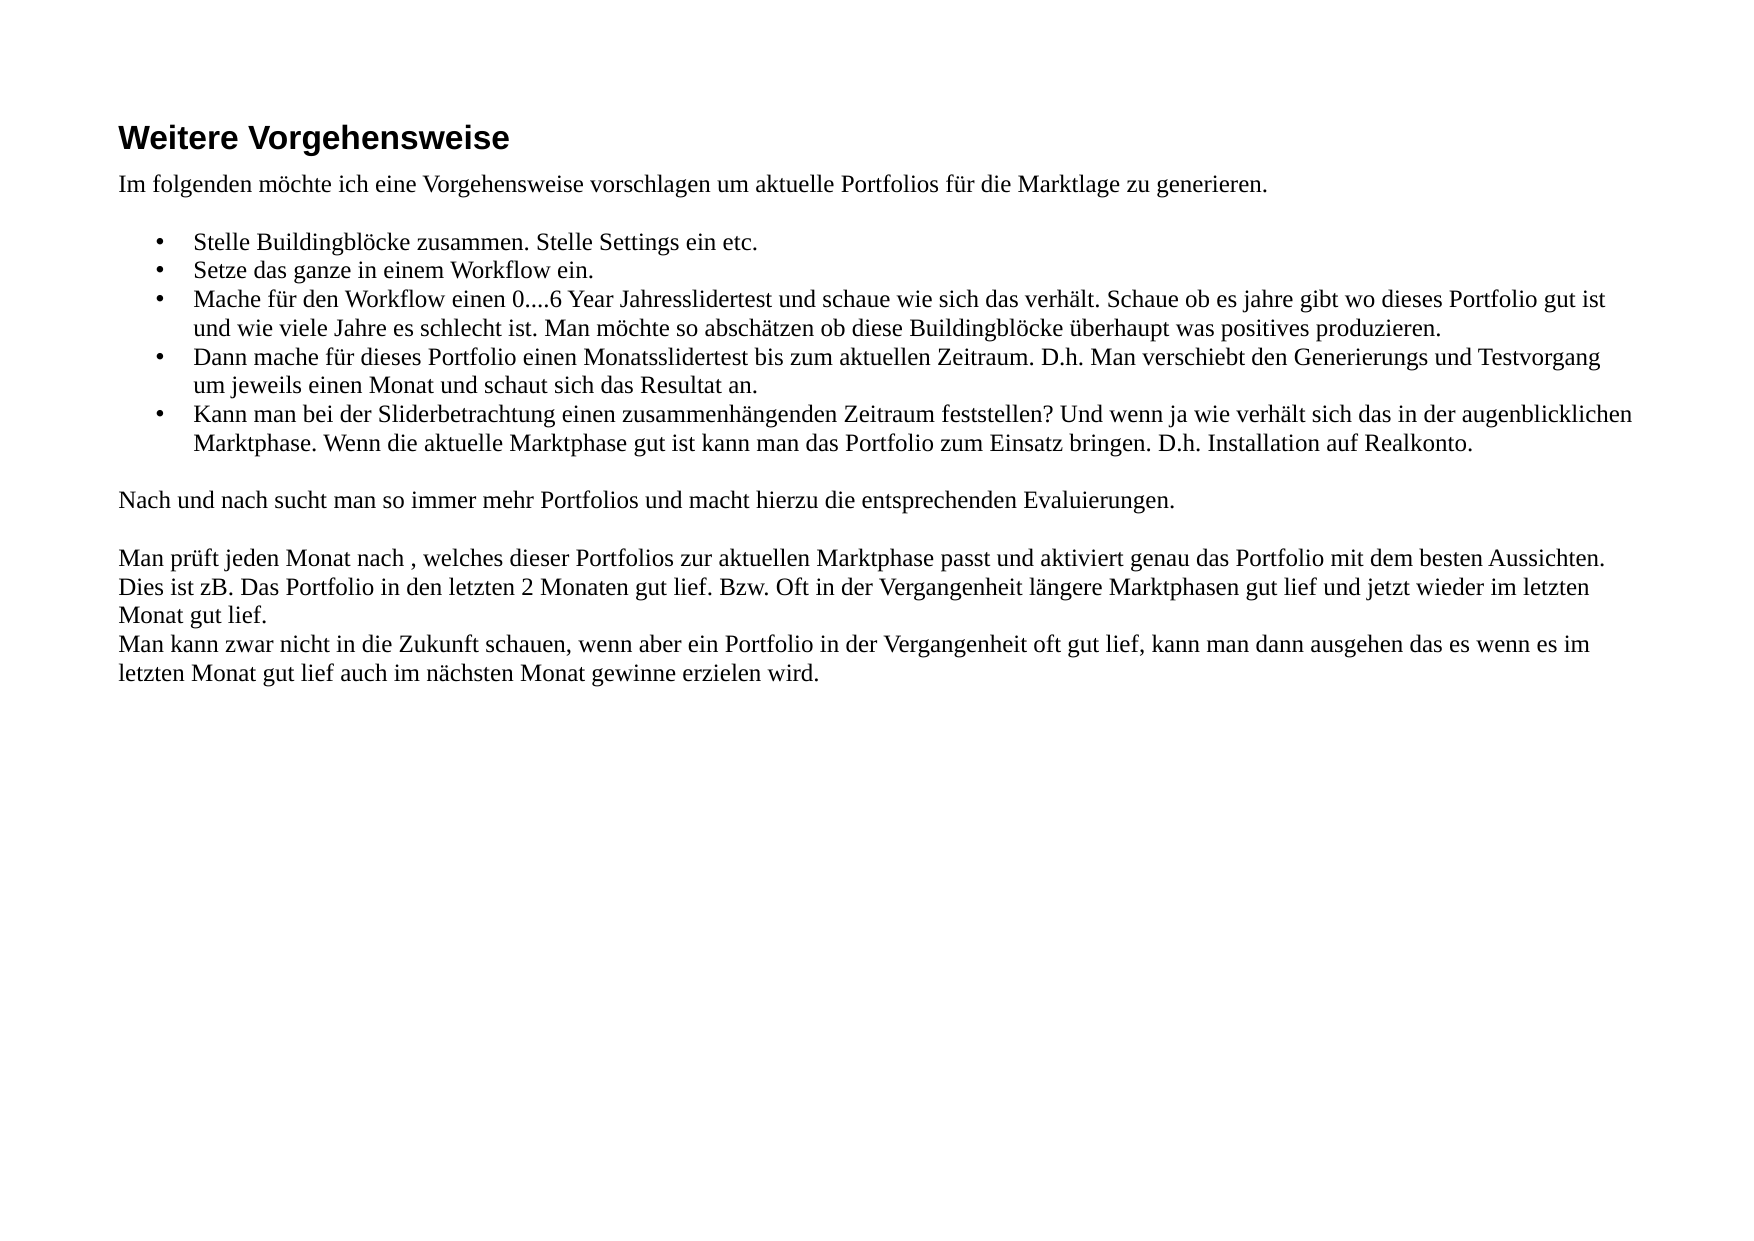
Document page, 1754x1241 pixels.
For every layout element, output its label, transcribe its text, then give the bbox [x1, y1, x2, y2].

list Mache für den Workflow einen 0....6 Year Jahresslidertest und schaue wie sich das verhält. Schaue ob es jahre gibt wo dieses Portfolio gut ist und wie viele Jahre es schlecht ist. Man möchte so abschätzen ob diese Buildingblöcke überhaupt was positives produzieren. [156, 284, 1636, 342]
text Dies ist zB. Das Portfolio in den letzten 2 Monaten gut lief. Bzw. Oft in der Vergangenheit längere Marktphasen gut lief und jetzt wieder im letzten Monat gut lief. Man kann zwar nicht in die Zukunft schauen, wenn aber ein Portfolio in der Vergangenheit oft gut lief, kann man dann ausgehen das es wenn es im letzten Monat gut lief auch im nächsten Monat gewinne erzielen wird. [118, 572, 1636, 687]
text Im folgenden möchte ich eine Vorgehensweise vorschlagen um aktuelle Portfolios für die Marktlage zu generieren. [118, 169, 1636, 198]
text Man prüft jeden Monat nach , welches dieser Portfolios zur aktuellen Marktphase passt und aktiviert genau das Portfolio mit dem besten Aussichten. [118, 543, 1636, 572]
subtitle Weitere Vorgehensweise [118, 118, 1636, 157]
list Stelle Buildingblöcke zusammen. Stelle Settings ein etc. [156, 227, 1636, 256]
list Dann mache für dieses Portfolio einen Monatsslidertest bis zum aktuellen Zeitraum. D.h. Man verschiebt den Generierungs und Testvorgang um jeweils einen Monat und schaut sich das Resultat an. [156, 342, 1636, 399]
list Kann man bei der Sliderbetrachtung einen zusammenhängenden Zeitraum feststellen? Und wenn ja wie verhält sich das in der augenblicklichen Marktphase. Wenn die aktuelle Marktphase gut ist kann man das Portfolio zum Einsatz bringen. D.h. Installation auf Realkonto. [156, 399, 1636, 457]
list Setze das ganze in einem Workflow ein. [156, 256, 1636, 284]
text Nach und nach sucht man so immer mehr Portfolios und macht hierzu die entsprechenden Evaluierungen. [118, 486, 1636, 514]
